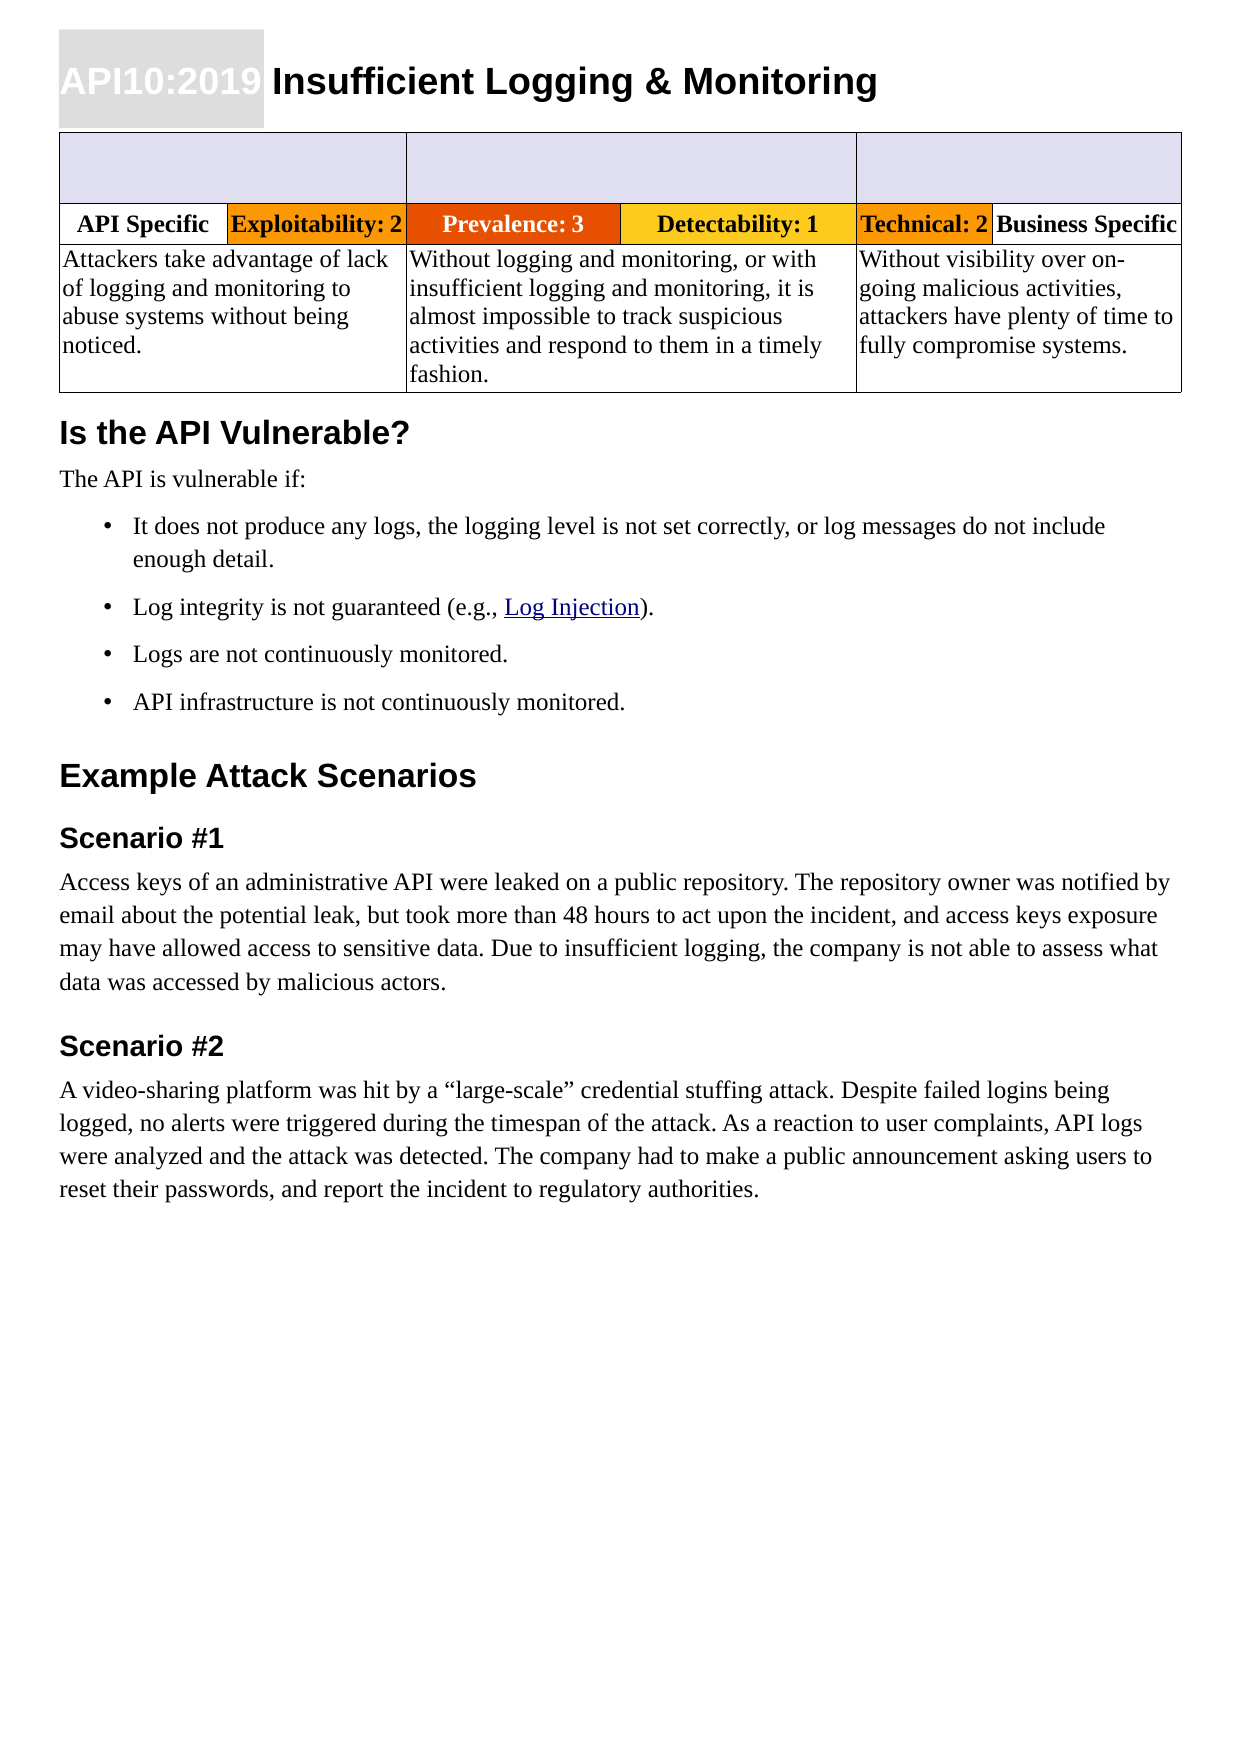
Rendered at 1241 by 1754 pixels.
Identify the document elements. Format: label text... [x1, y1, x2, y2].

table_header [227, 133, 406, 203]
list API infrastructure is not continuously monitored. [103, 687, 1181, 716]
table_cell Exploitability: 2 [228, 204, 406, 244]
table_cell Business Specific [993, 204, 1181, 244]
subtitle Is the API Vulnerable? [59, 412, 1181, 451]
table_header [857, 133, 992, 203]
list Log integrity is not guaranteed (e.g., Log Injection). [103, 592, 1181, 621]
table_header [60, 133, 227, 203]
text Access keys of an administrative API were leaked on a public repository. The repository owner was notified by email about the potential leak, but took more than 48 hours to act upon the incident, and access keys exposure may have allowed access to sensitive data. Due to insufficient logging, the company is not able to assess what data was accessed by malicious actors. [59, 867, 1181, 995]
subtitle Scenario #2 [59, 1029, 1181, 1062]
table_cell Without logging and monitoring, or with insufficient logging and monitoring, it is almost impossible to track suspicious activities and respond to them in a timely fashion. [407, 245, 856, 392]
subtitle Scenario #1 [59, 821, 1181, 855]
table_cell Without visibility over on-going malicious activities, attackers have plenty of time to fully compromise systems. [857, 245, 1181, 392]
text The API is vulnerable if: [59, 464, 1181, 492]
list Logs are not continuously monitored. [103, 639, 1181, 668]
list It does not produce any logs, the logging level is not set correctly, or log messages do not include enough detail. [103, 511, 1181, 573]
text A video-sharing platform was hit by a “large-scale” credential stuffing attack. Despite failed logins being logged, no alerts were triggered during the timespan of the attack. As a reaction to user complaints, API logs were analyzed and the attack was detected. The company had to make a public announcement asking users to reset their passwords, and report the incident to regulatory authorities. [59, 1075, 1181, 1203]
table_header [992, 133, 1181, 203]
table_cell Detectability: 1 [621, 204, 856, 244]
table_header [407, 133, 620, 203]
table_cell Prevalence: 3 [407, 204, 620, 244]
table_cell Technical: 2 [857, 204, 992, 244]
table_cell API Specific [60, 204, 227, 244]
table_header [620, 133, 856, 203]
subtitle Example Attack Scenarios [59, 756, 1181, 794]
table_cell Attackers take advantage of lack of logging and monitoring to abuse systems without being noticed. [60, 245, 406, 392]
